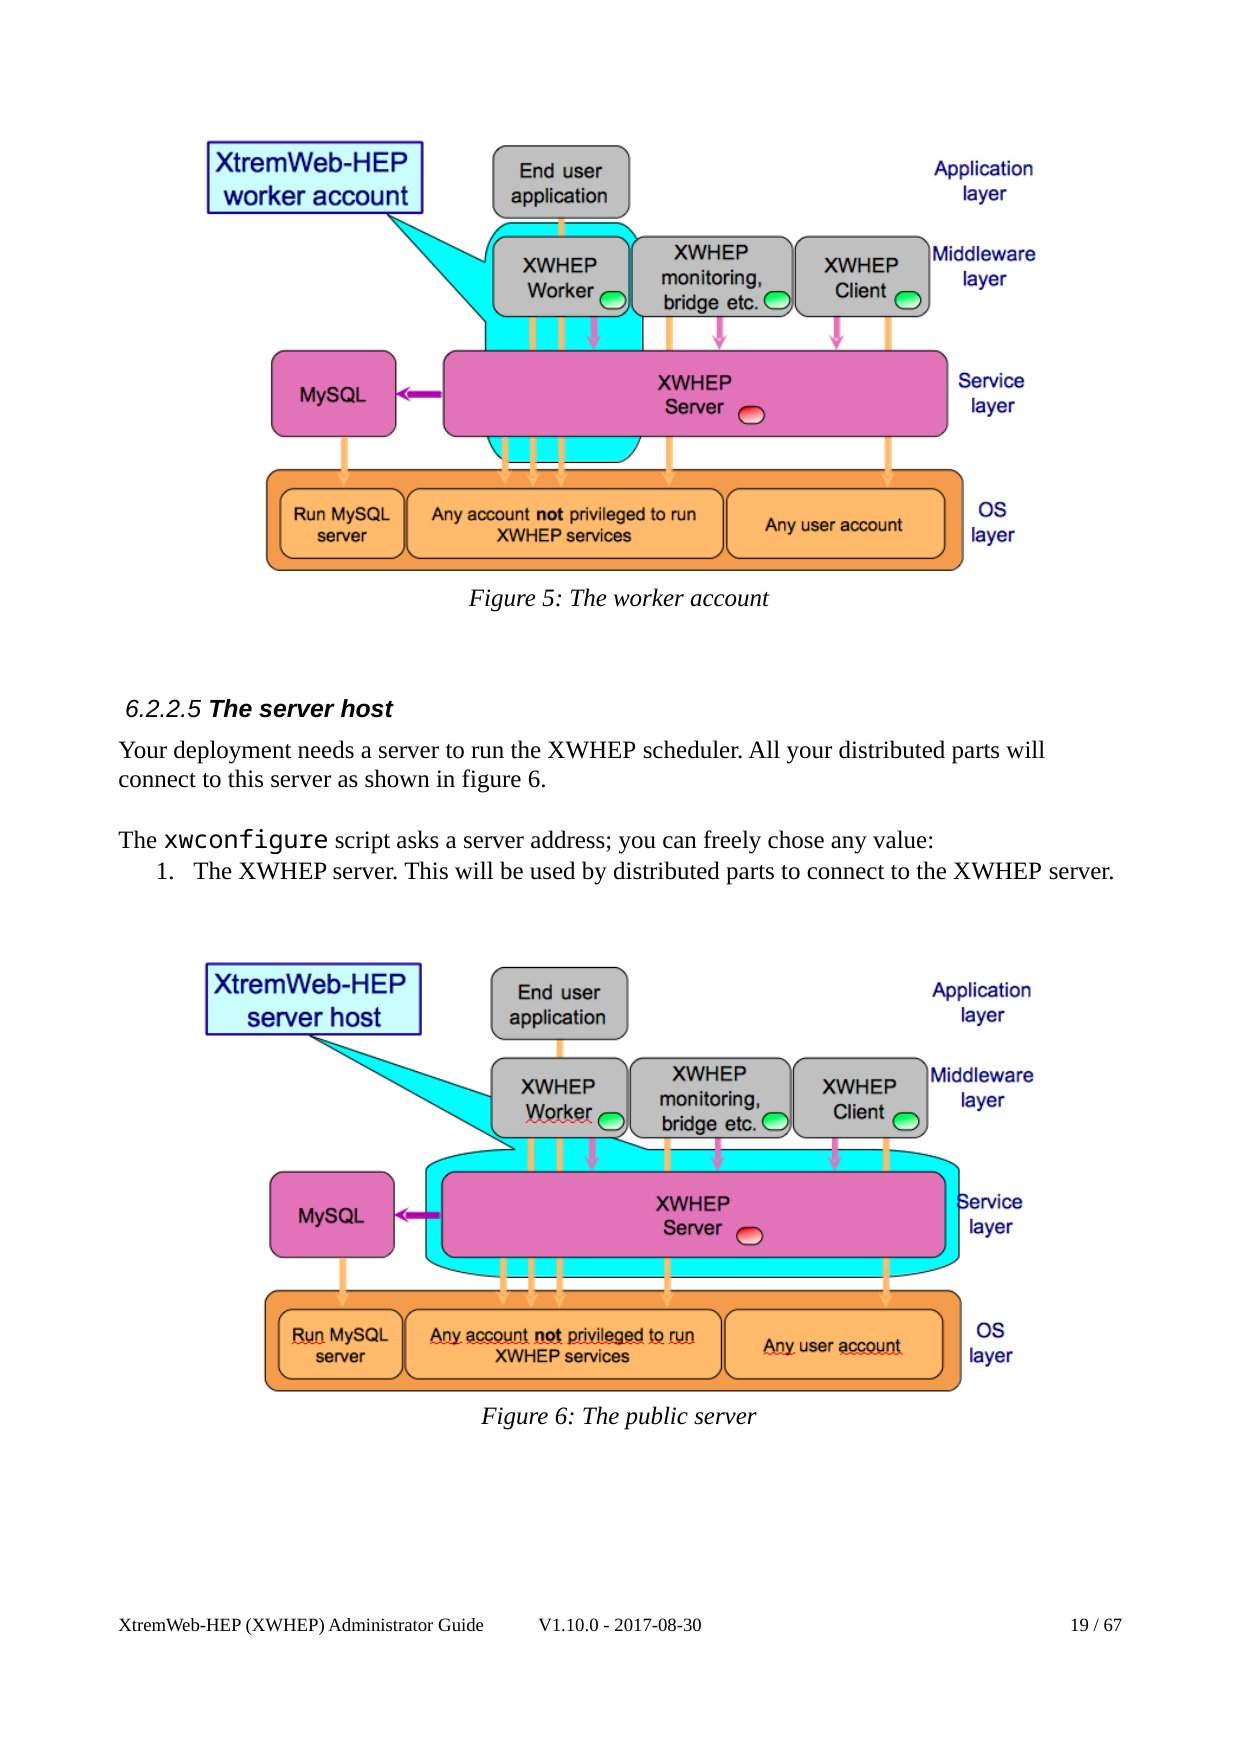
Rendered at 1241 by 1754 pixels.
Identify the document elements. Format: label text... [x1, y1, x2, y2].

picture [199, 130, 1042, 584]
picture [201, 954, 1040, 1401]
text The xwconfigure script asks a server address; you can freely chose any value: [118, 822, 1122, 856]
text Figure 5: The worker account [199, 584, 1041, 612]
list The XWHEP server. This will be used by distributed parts to connect to the XWHEP server. [156, 856, 1122, 884]
subtitle The server host [118, 694, 1122, 723]
text Figure 6: The public server [201, 1401, 1039, 1430]
text Your deployment needs a server to run the XWHEP scheduler. All your distributed parts will connect to this server as shown in figure 6. [118, 735, 1122, 793]
